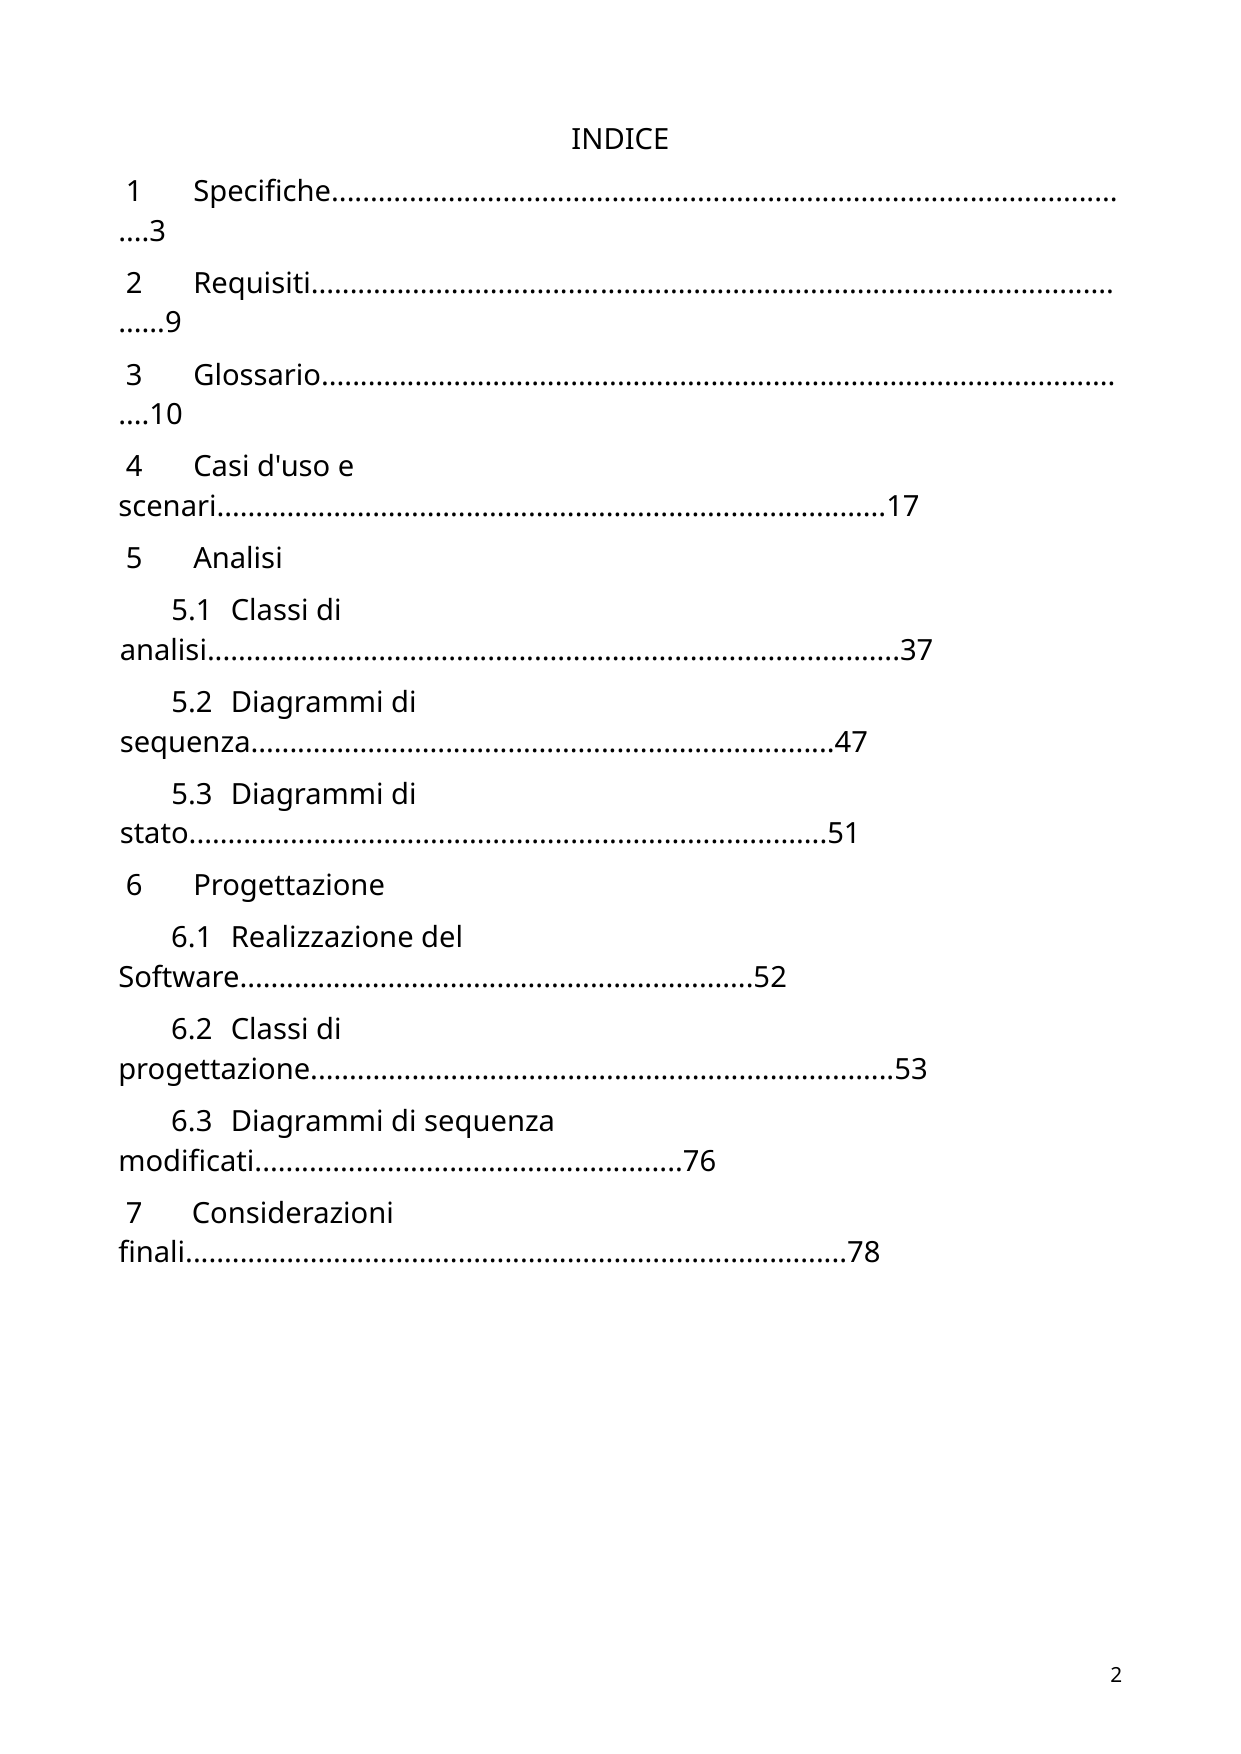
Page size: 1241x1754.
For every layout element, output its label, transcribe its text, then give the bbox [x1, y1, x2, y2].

list Diagrammi di sequenza...........................................................................47 [119, 681, 1122, 761]
list Glossario..........................................................................................................10 [118, 354, 1122, 433]
list Realizzazione del Software..................................................................52 [118, 917, 1122, 996]
list Casi d'uso e scenari......................................................................................17 [118, 446, 1122, 525]
list Requisiti.............................................................................................................9 [118, 262, 1122, 341]
list 7 Considerazioni finali.....................................................................................78 [118, 1192, 1122, 1271]
list Classi di analisi.........................................................................................37 [119, 589, 1122, 669]
list Diagrammi di sequenza modificati.......................................................76 [118, 1100, 1122, 1180]
list Analisi [118, 537, 1122, 577]
list Classi di progettazione...........................................................................53 [118, 1008, 1122, 1088]
list Diagrammi di stato..................................................................................51 [119, 773, 1122, 852]
list Specifiche.........................................................................................................3 [118, 170, 1122, 249]
text INDICE [118, 118, 1122, 158]
list Progettazione [118, 865, 1122, 904]
